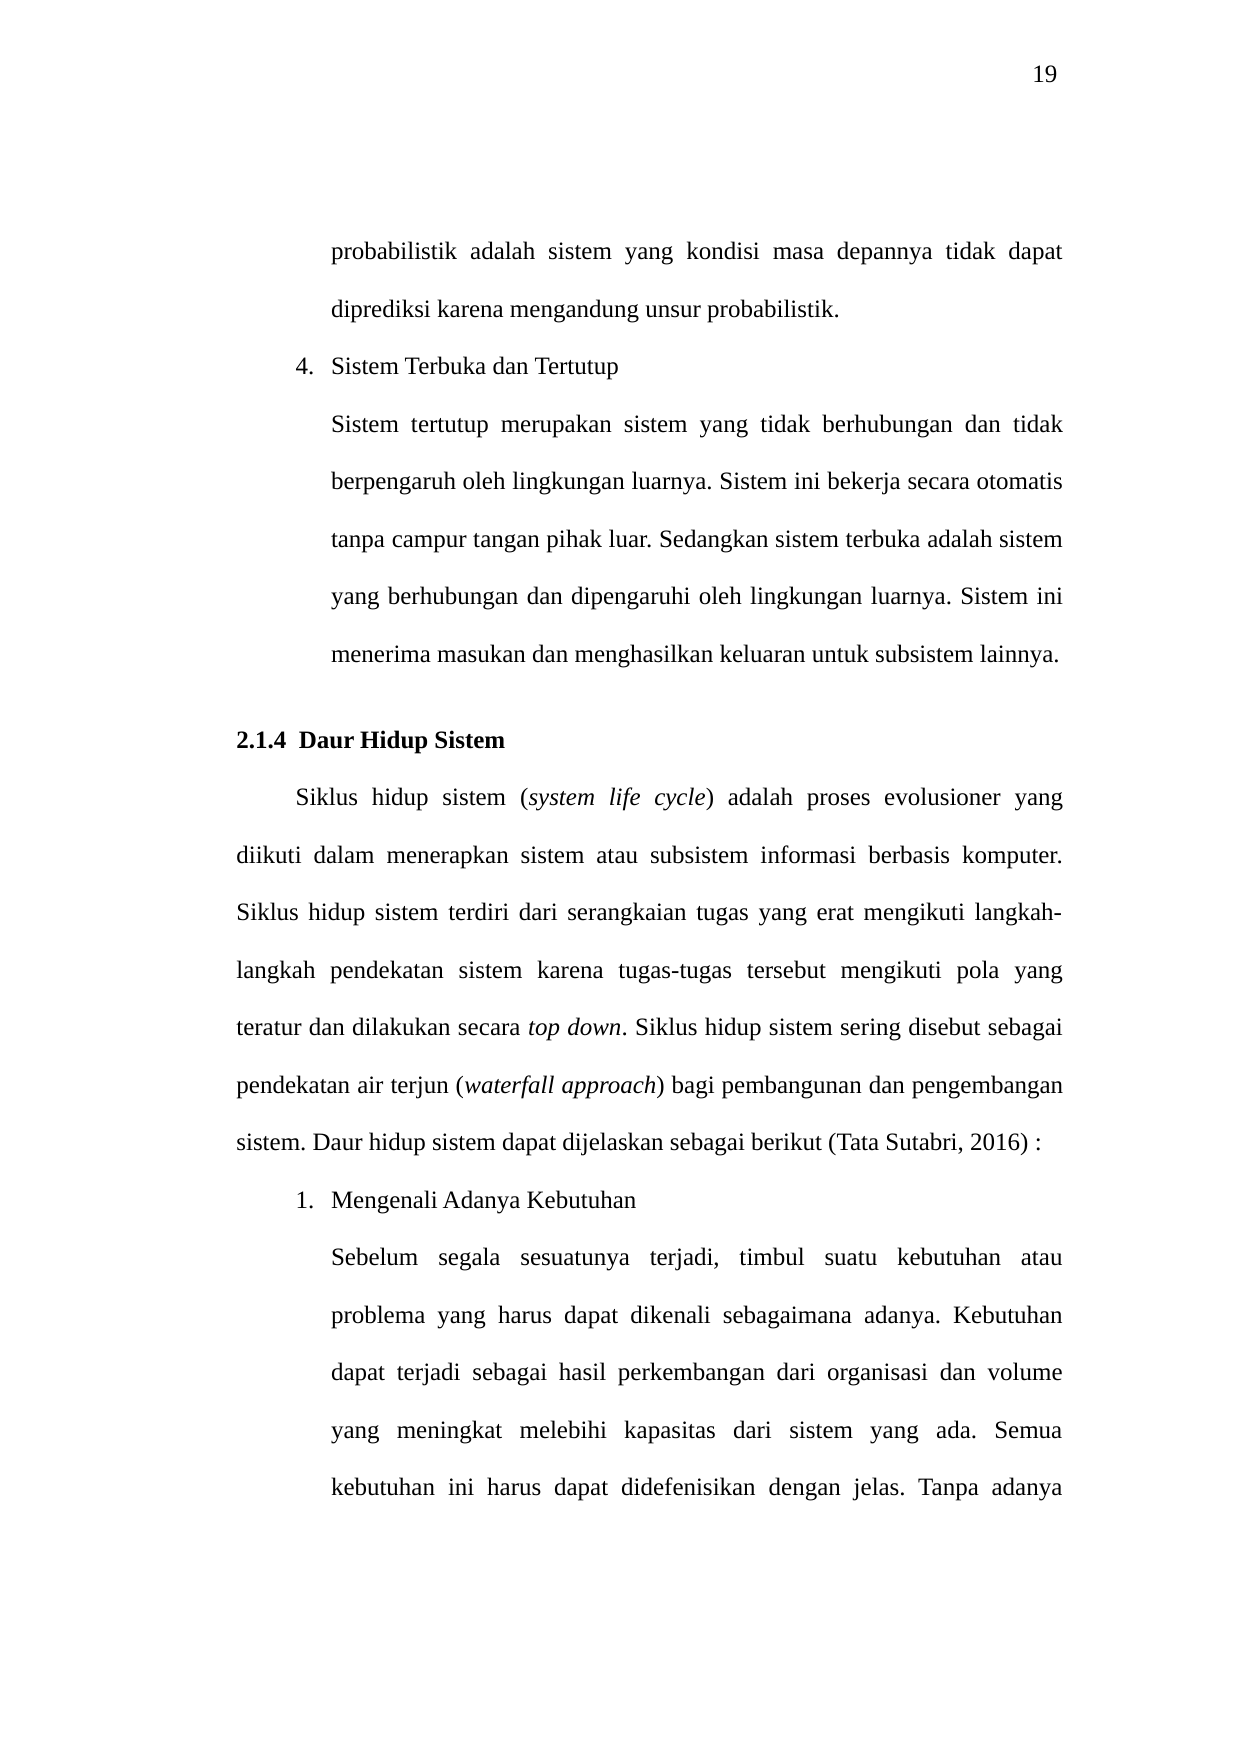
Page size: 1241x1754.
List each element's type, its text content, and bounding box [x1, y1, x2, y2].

text Siklus hidup sistem (system life cycle) adalah proses evolusioner yang diikuti dalam menerapkan sistem atau subsistem informasi berbasis komputer. Siklus hidup sistem terdiri dari serangkaian tugas yang erat mengikuti langkah-langkah pendekatan sistem karena tugas-tugas tersebut mengikuti pola yang teratur dan dilakukan secara top down. Siklus hidup sistem sering disebut sebagai pendekatan air terjun (waterfall approach) bagi pembangunan dan pengembangan sistem. Daur hidup sistem dapat dijelaskan sebagai berikut (Tata Sutabri, 2016) : [236, 782, 1063, 1156]
list probabilistik adalah sistem yang kondisi masa depannya tidak dapat diprediksi karena mengandung unsur probabilistik. [295, 236, 1063, 322]
list Sistem tertutup merupakan sistem yang tidak berhubungan dan tidak berpengaruh oleh lingkungan luarnya. Sistem ini bekerja secara otomatis tanpa campur tangan pihak luar. Sedangkan sistem terbuka adalah sistem yang berhubungan dan dipengaruhi oleh lingkungan luarnya. Sistem ini menerima masukan dan menghasilkan keluaran untuk subsistem lainnya. [295, 409, 1063, 667]
list Sistem Terbuka dan Tertutup [295, 351, 1063, 380]
subtitle Daur Hidup Sistem [236, 725, 1063, 754]
list Mengenali Adanya Kebutuhan [295, 1185, 1063, 1214]
list Sebelum segala sesuatunya terjadi, timbul suatu kebutuhan atau problema yang harus dapat dikenali sebagaimana adanya. Kebutuhan dapat terjadi sebagai hasil perkembangan dari organisasi dan volume yang meningkat melebihi kapasitas dari sistem yang ada. Semua kebutuhan ini harus dapat didefenisikan dengan jelas. Tanpa adanya [295, 1242, 1063, 1501]
